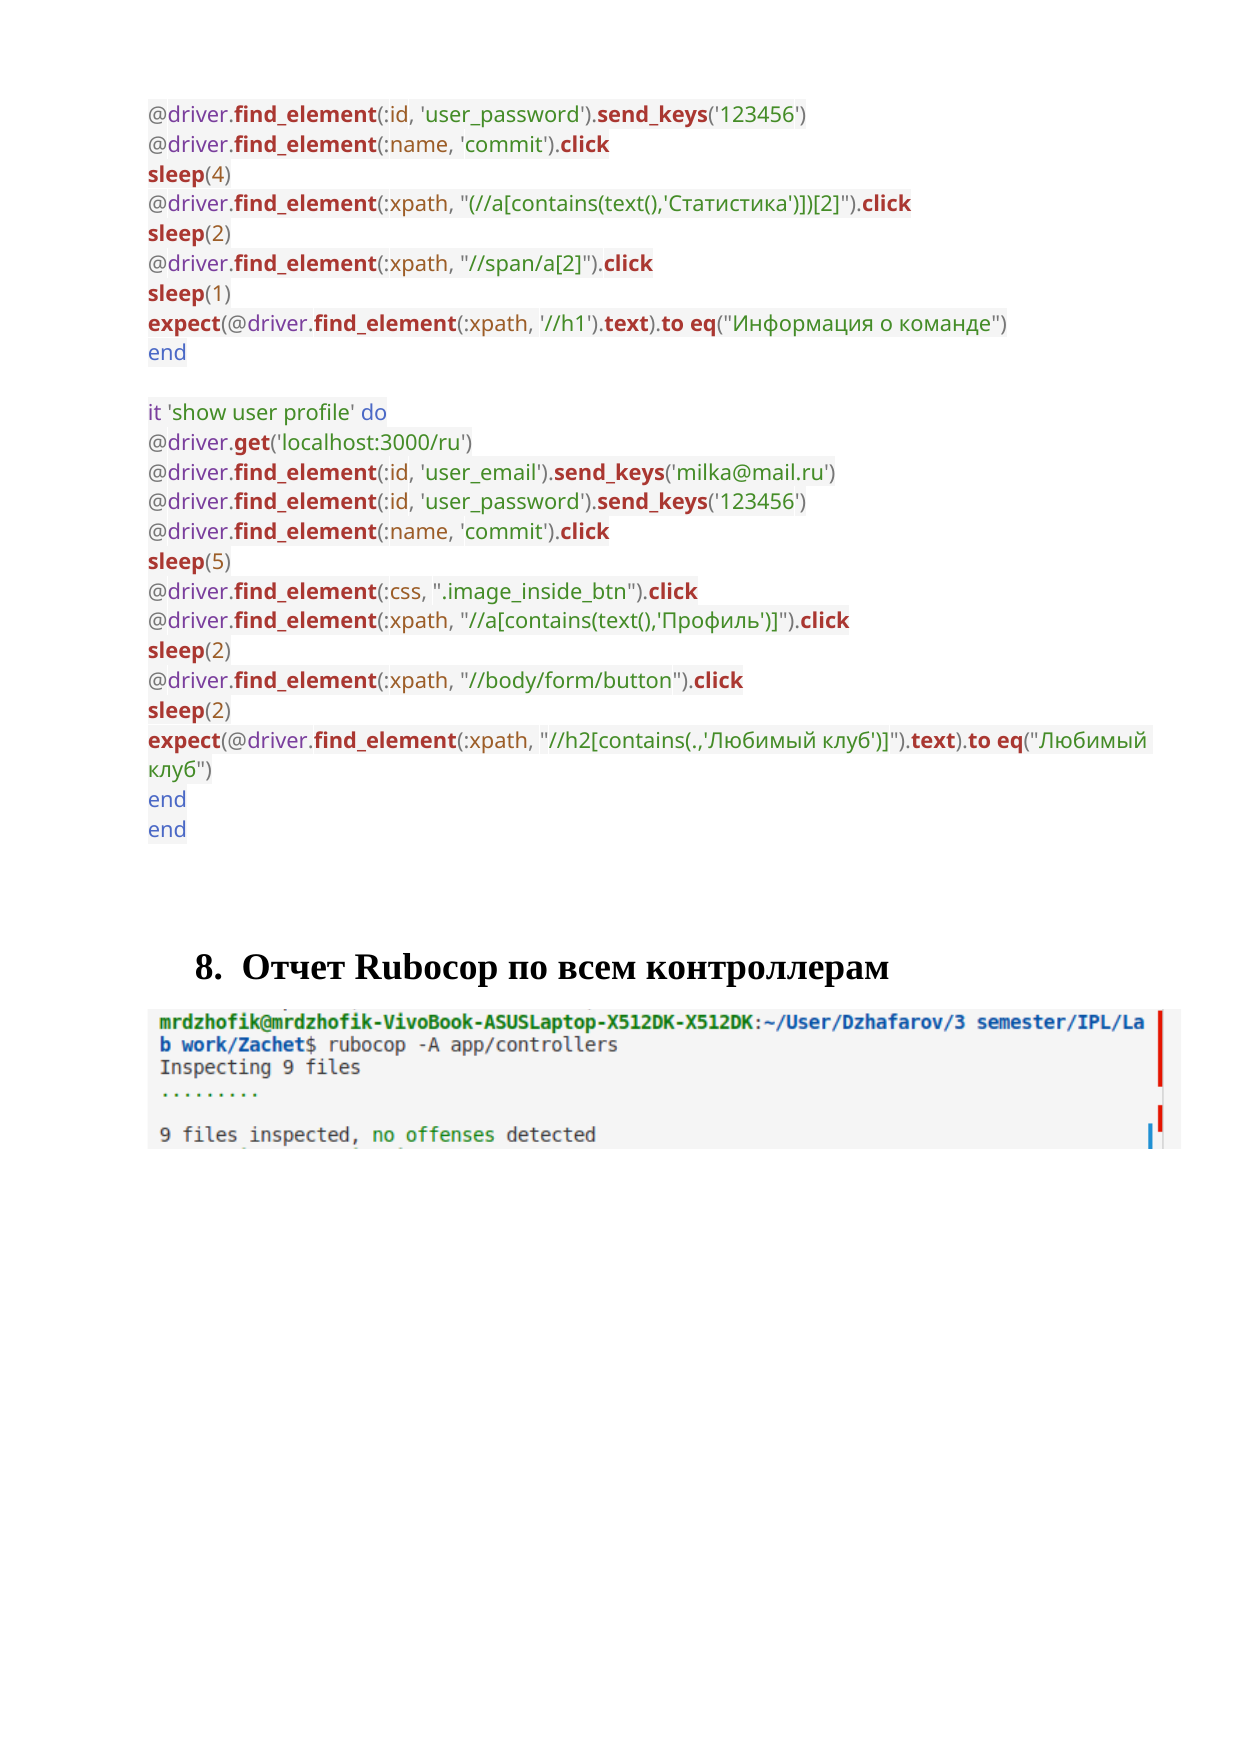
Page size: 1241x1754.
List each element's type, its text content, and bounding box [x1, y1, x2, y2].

text @driver.get('localhost:3000/ru') [148, 427, 1181, 456]
text @driver.find_element(:id, 'user_password').send_keys('123456') [148, 99, 1181, 129]
text sleep(1) [148, 278, 1181, 308]
text @driver.find_element(:xpath, "//a[contains(text(),'Профиль')]").click [148, 605, 1181, 635]
text end [148, 784, 1181, 814]
text expect(@driver.find_element(:xpath, "//h2[contains(.,'Любимый клуб')]").text).to eq("Любимый клуб") [148, 724, 1181, 784]
text sleep(5) [148, 546, 1181, 576]
picture [147, 1009, 1182, 1149]
text 8. Отчет Rubocop по всем контроллерам [148, 944, 1181, 987]
text @driver.find_element(:css, ".image_inside_btn").click [148, 576, 1181, 605]
text @driver.find_element(:xpath, "//span/a[2]").click [148, 248, 1181, 278]
text @driver.find_element(:name, 'commit').click [148, 516, 1181, 546]
text sleep(2) [148, 635, 1181, 665]
text @driver.find_element(:name, 'commit').click [148, 129, 1181, 159]
text @driver.find_element(:xpath, "(//a[contains(text(),'Статистика')])[2]").click [148, 188, 1181, 218]
text sleep(2) [148, 218, 1181, 248]
text end [148, 337, 1181, 367]
text it 'show user profile' do [148, 397, 1181, 427]
text sleep(4) [148, 159, 1181, 188]
text sleep(2) [148, 695, 1181, 724]
text expect(@driver.find_element(:xpath, '//h1').text).to eq("Информация о команде") [148, 308, 1181, 337]
text @driver.find_element(:xpath, "//body/form/button").click [148, 665, 1181, 695]
text @driver.find_element(:id, 'user_email').send_keys('milka@mail.ru') [148, 456, 1181, 486]
text end [148, 814, 1181, 844]
text @driver.find_element(:id, 'user_password').send_keys('123456') [148, 486, 1181, 516]
